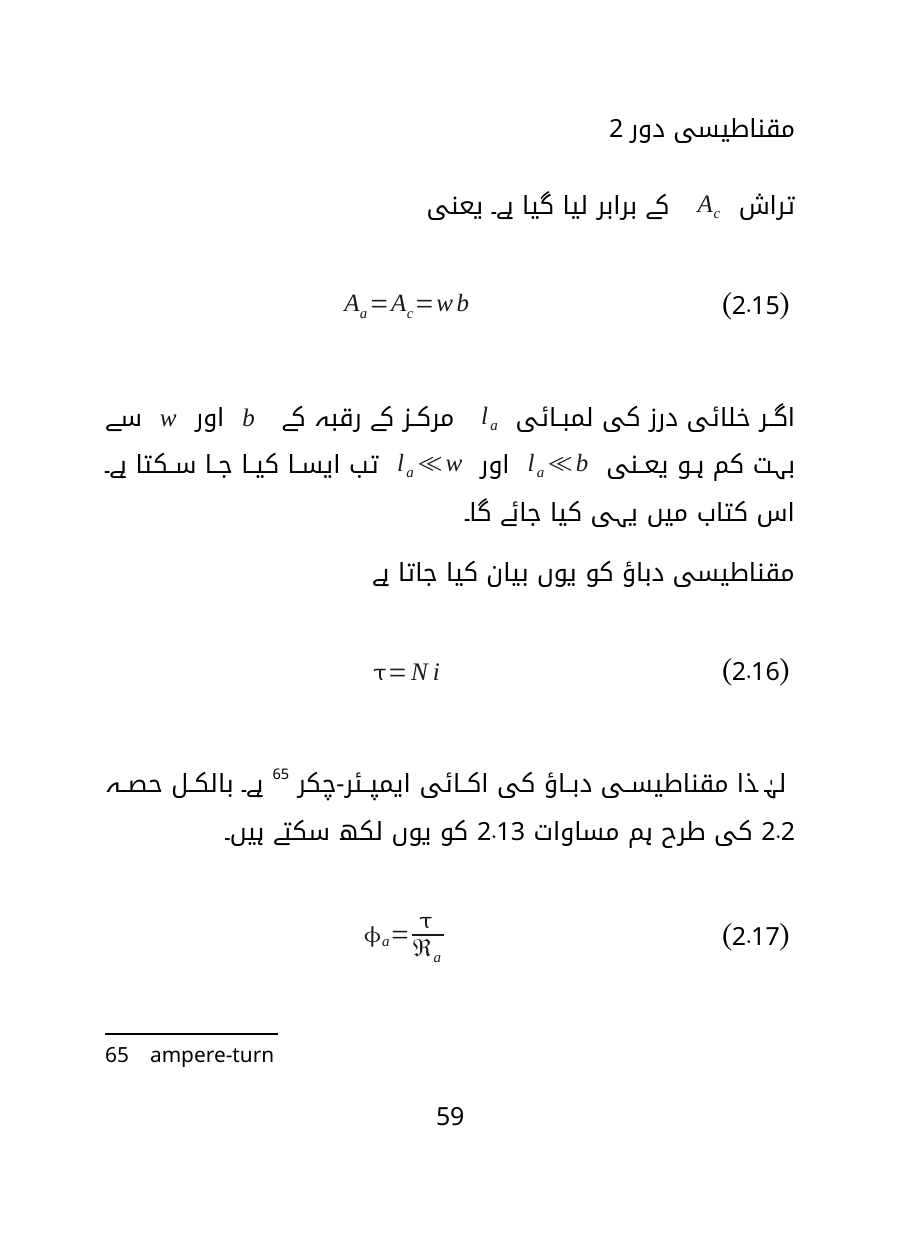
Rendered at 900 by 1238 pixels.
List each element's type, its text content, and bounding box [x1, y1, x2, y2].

text ampere-turn [105, 1040, 795, 1068]
table_header (2.15) [699, 276, 795, 348]
table_header (2.17) [694, 902, 795, 984]
table_header [105, 276, 699, 348]
text مقناطیسی دباؤ کو یوں بیان کیا جاتا ہے [105, 549, 795, 596]
text اگر خلائی درز کی لمبائی مرکز کے رقبہ کے اورسے بہت کم ہو یعنیاورتب ایسا کیا جا سکتا ہے۔ اس کتاب میں یہی کیا جائے گا۔ [105, 394, 795, 536]
table_header (2.16) [700, 643, 795, 714]
table_header [105, 643, 700, 714]
text خلائی درز کے رقبہ عمودی تراش کو مرکز کے رقبہ عمودی تراش کے برابر لیا گیا ہے۔ یعنی [105, 182, 795, 230]
text لہٰذا مقناطیسی دباؤ کی اکائی ایمپئر-چکر ہے۔ بالکل حصہ 2.2 کی طرح ہم مساوات 2.13 کو یوں لکھ سکتے ہیں۔ [105, 761, 795, 856]
table_header [105, 902, 694, 984]
